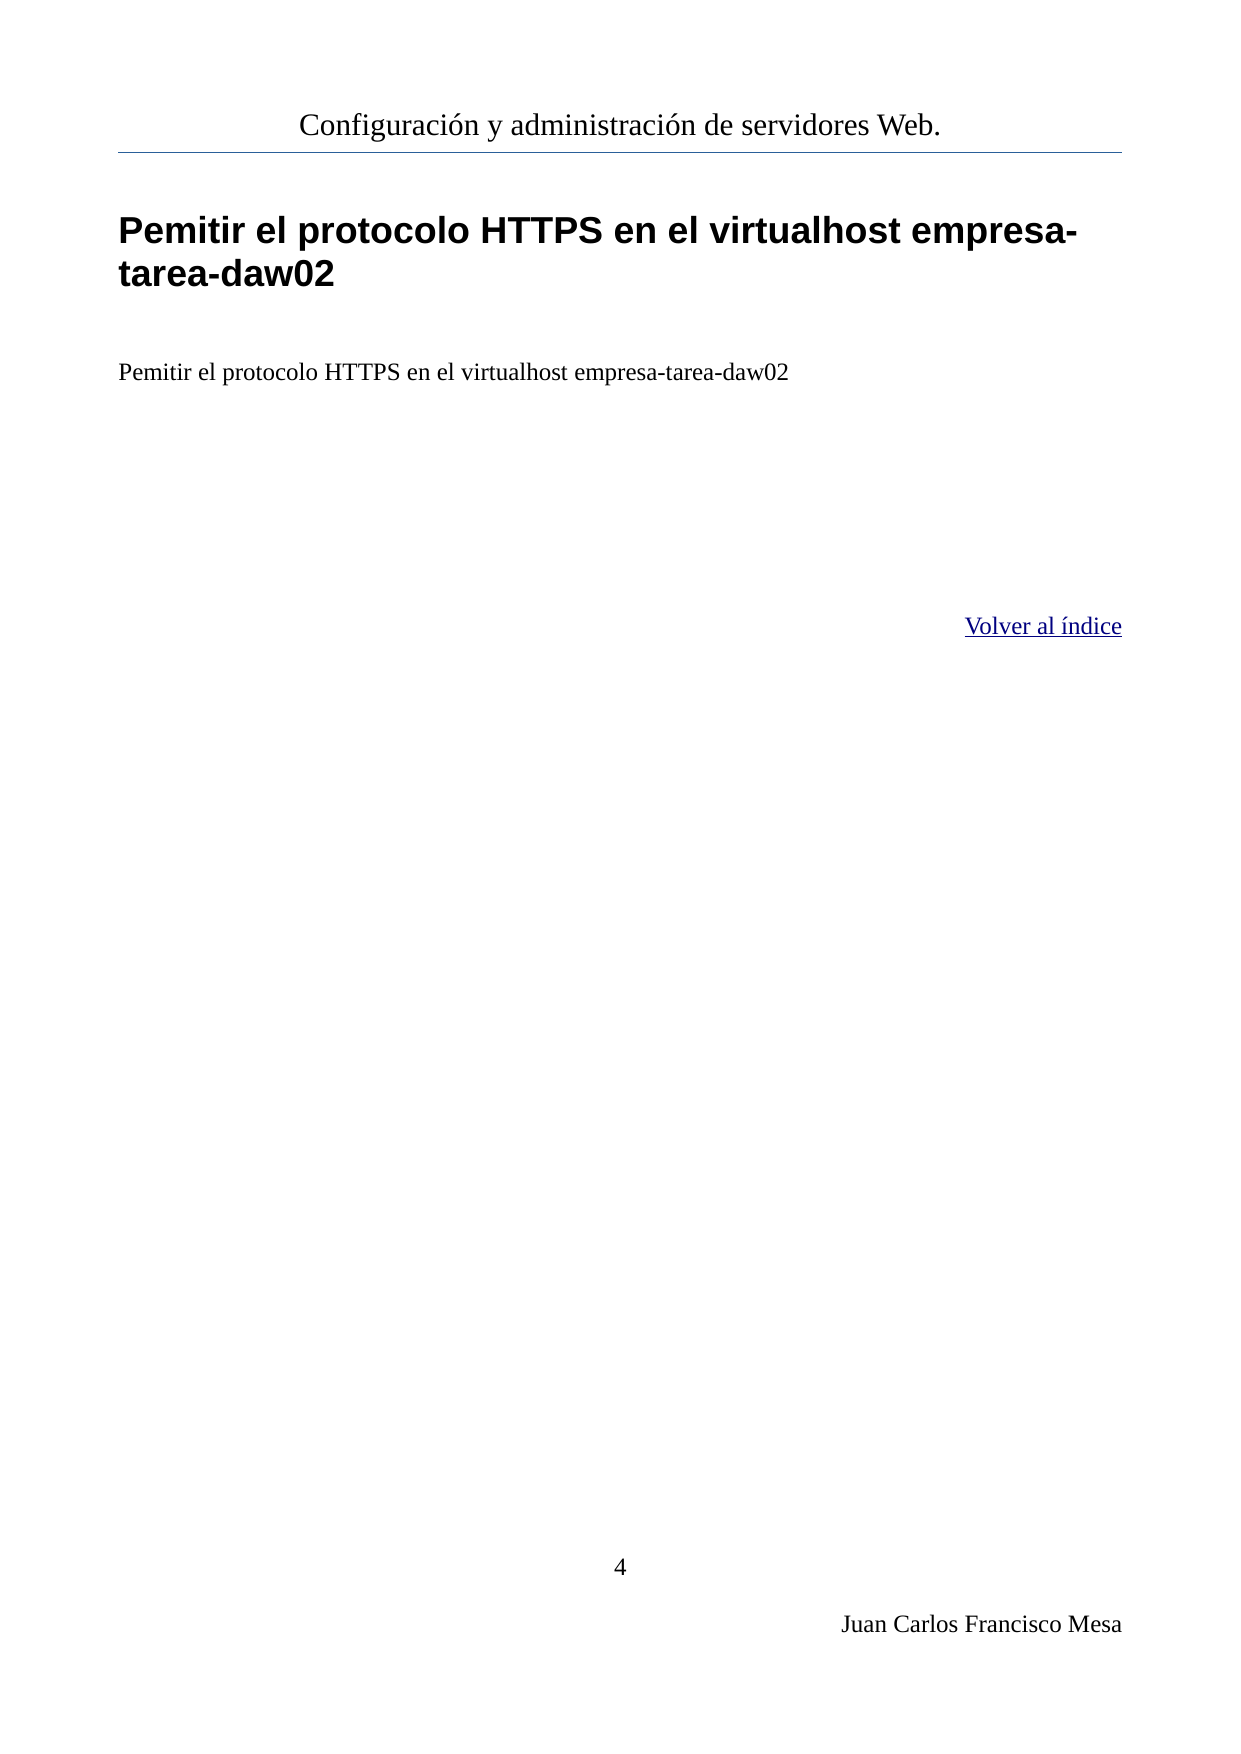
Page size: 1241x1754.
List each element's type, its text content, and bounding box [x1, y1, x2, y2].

subtitle Pemitir el protocolo HTTPS en el virtualhost empresa-tarea-daw02 [118, 208, 1122, 294]
text Pemitir el protocolo HTTPS en el virtualhost empresa-tarea-daw02 [118, 357, 1122, 386]
text Volver al índice [118, 611, 1122, 640]
